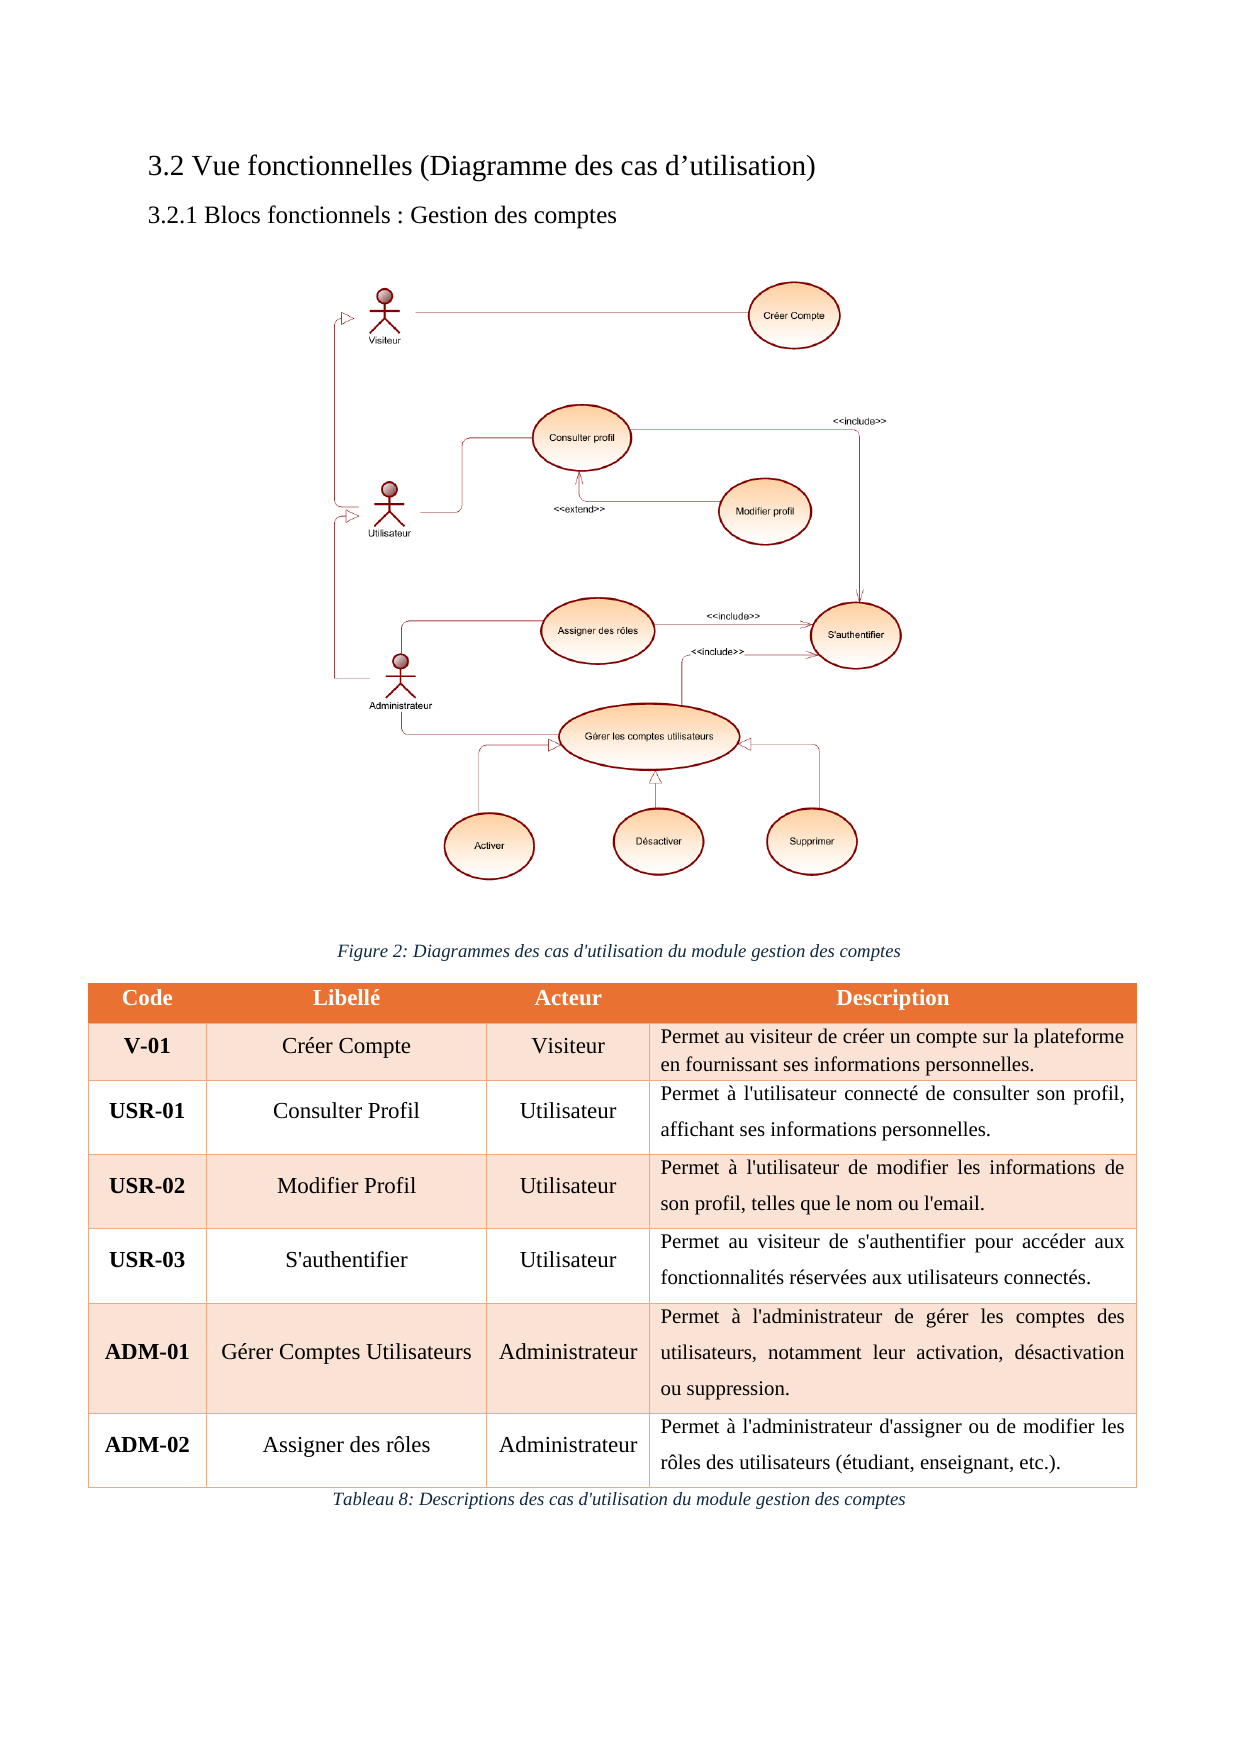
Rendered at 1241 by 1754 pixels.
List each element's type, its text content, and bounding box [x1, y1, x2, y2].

table_cell Permet à l'utilisateur connecté de consulter son profil, affichant ses informations personnelles. [650, 1081, 1136, 1154]
table_header Code [89, 984, 206, 1023]
table_header Acteur [487, 984, 649, 1023]
table_cell Modifier Profil [207, 1155, 486, 1228]
table_cell USR-03 [89, 1229, 206, 1302]
text Tableau 8: Descriptions des cas d'utilisation du module gestion des comptes [148, 1488, 1093, 1510]
table_cell Utilisateur [487, 1155, 649, 1228]
table_cell ADM-01 [89, 1304, 206, 1413]
table_cell V-01 [89, 1024, 206, 1080]
table_cell Permet à l'administrateur de gérer les comptes des utilisateurs, notamment leur activation, désactivation ou suppression. [650, 1304, 1136, 1413]
subtitle 3.2.1 Blocs fonctionnels : Gestion des comptes [148, 200, 1093, 229]
table_cell USR-01 [89, 1081, 206, 1154]
table_cell Visiteur [487, 1024, 649, 1080]
table_cell Permet à l'administrateur d'assigner ou de modifier les rôles des utilisateurs (étudiant, enseignant, etc.). [650, 1414, 1136, 1487]
subtitle 3.2 Vue fonctionnelles (Diagramme des cas d’utilisation) [148, 148, 1093, 181]
table_cell Gérer Comptes Utilisateurs [207, 1304, 486, 1413]
text Figure 2: Diagrammes des cas d'utilisation du module gestion des comptes [148, 940, 1093, 962]
table_cell Permet à l'utilisateur de modifier les informations de son profil, telles que le nom ou l'email. [650, 1155, 1136, 1228]
table_cell Administrateur [487, 1414, 649, 1487]
table_cell ADM-02 [89, 1414, 206, 1487]
table_cell S'authentifier [207, 1229, 486, 1302]
table_cell Utilisateur [487, 1229, 649, 1302]
table_cell Utilisateur [487, 1081, 649, 1154]
table_cell Permet au visiteur de s'authentifier pour accéder aux fonctionnalités réservées aux utilisateurs connectés. [650, 1229, 1136, 1302]
table_cell Assigner des rôles [207, 1414, 486, 1487]
table_cell Créer Compte [207, 1024, 486, 1080]
table_cell Administrateur [487, 1304, 649, 1413]
table_header Libellé [206, 984, 487, 1023]
table_cell USR-02 [89, 1155, 206, 1228]
table_cell Permet au visiteur de créer un compte sur la plateforme en fournissant ses informations personnelles. [650, 1024, 1136, 1080]
table_header Description [649, 984, 1136, 1023]
table_cell Consulter Profil [207, 1081, 486, 1154]
